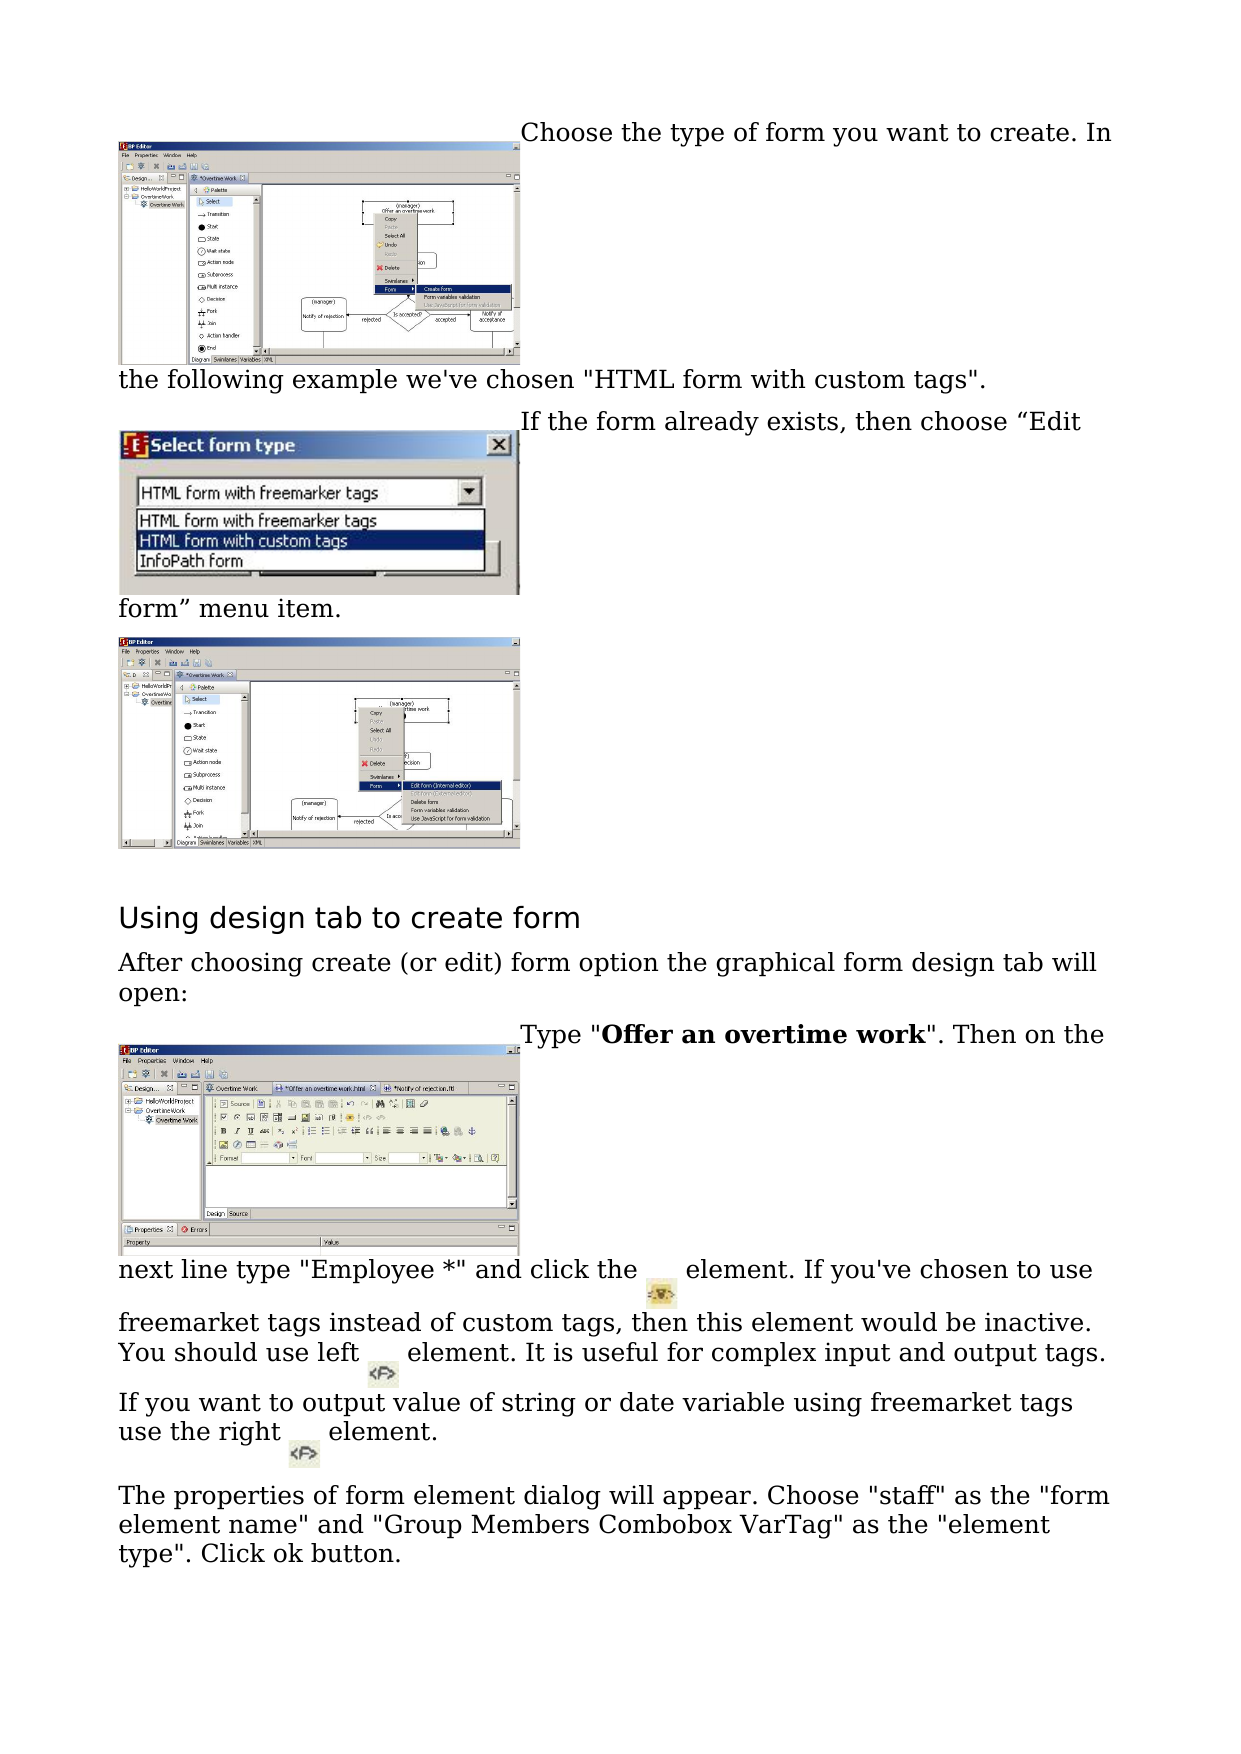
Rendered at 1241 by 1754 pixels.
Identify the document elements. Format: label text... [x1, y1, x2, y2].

picture [118, 637, 521, 849]
text Choose the type of form you want to create. In the following example we've chosen "HTML form with custom tags". [118, 118, 1122, 394]
picture [118, 1043, 521, 1256]
text After choosing create (or edit) form option the graphical form design tab will open: [118, 948, 1122, 1007]
text If the form already exists, then choose “Edit form” menu item. [118, 408, 1122, 623]
text Type "Offer an overtime work". Then on the next line type "Employee *" and click the element. If you've chosen to use freemarket tags instead of custom tags, then this element would be inactive. You should use left element. It is useful for complex input and output tags. If you want to output value of string or date variable using freemarket tags use the right element. [118, 1020, 1122, 1467]
subtitle Using design tab to create form [118, 901, 1122, 935]
picture [118, 430, 521, 595]
picture [118, 141, 521, 365]
text The properties of form element dialog will appear. Choose "staff" as the "form element name" and "Group Members Combobox VarTag" as the "element type". Click ok button. [118, 1481, 1122, 1568]
